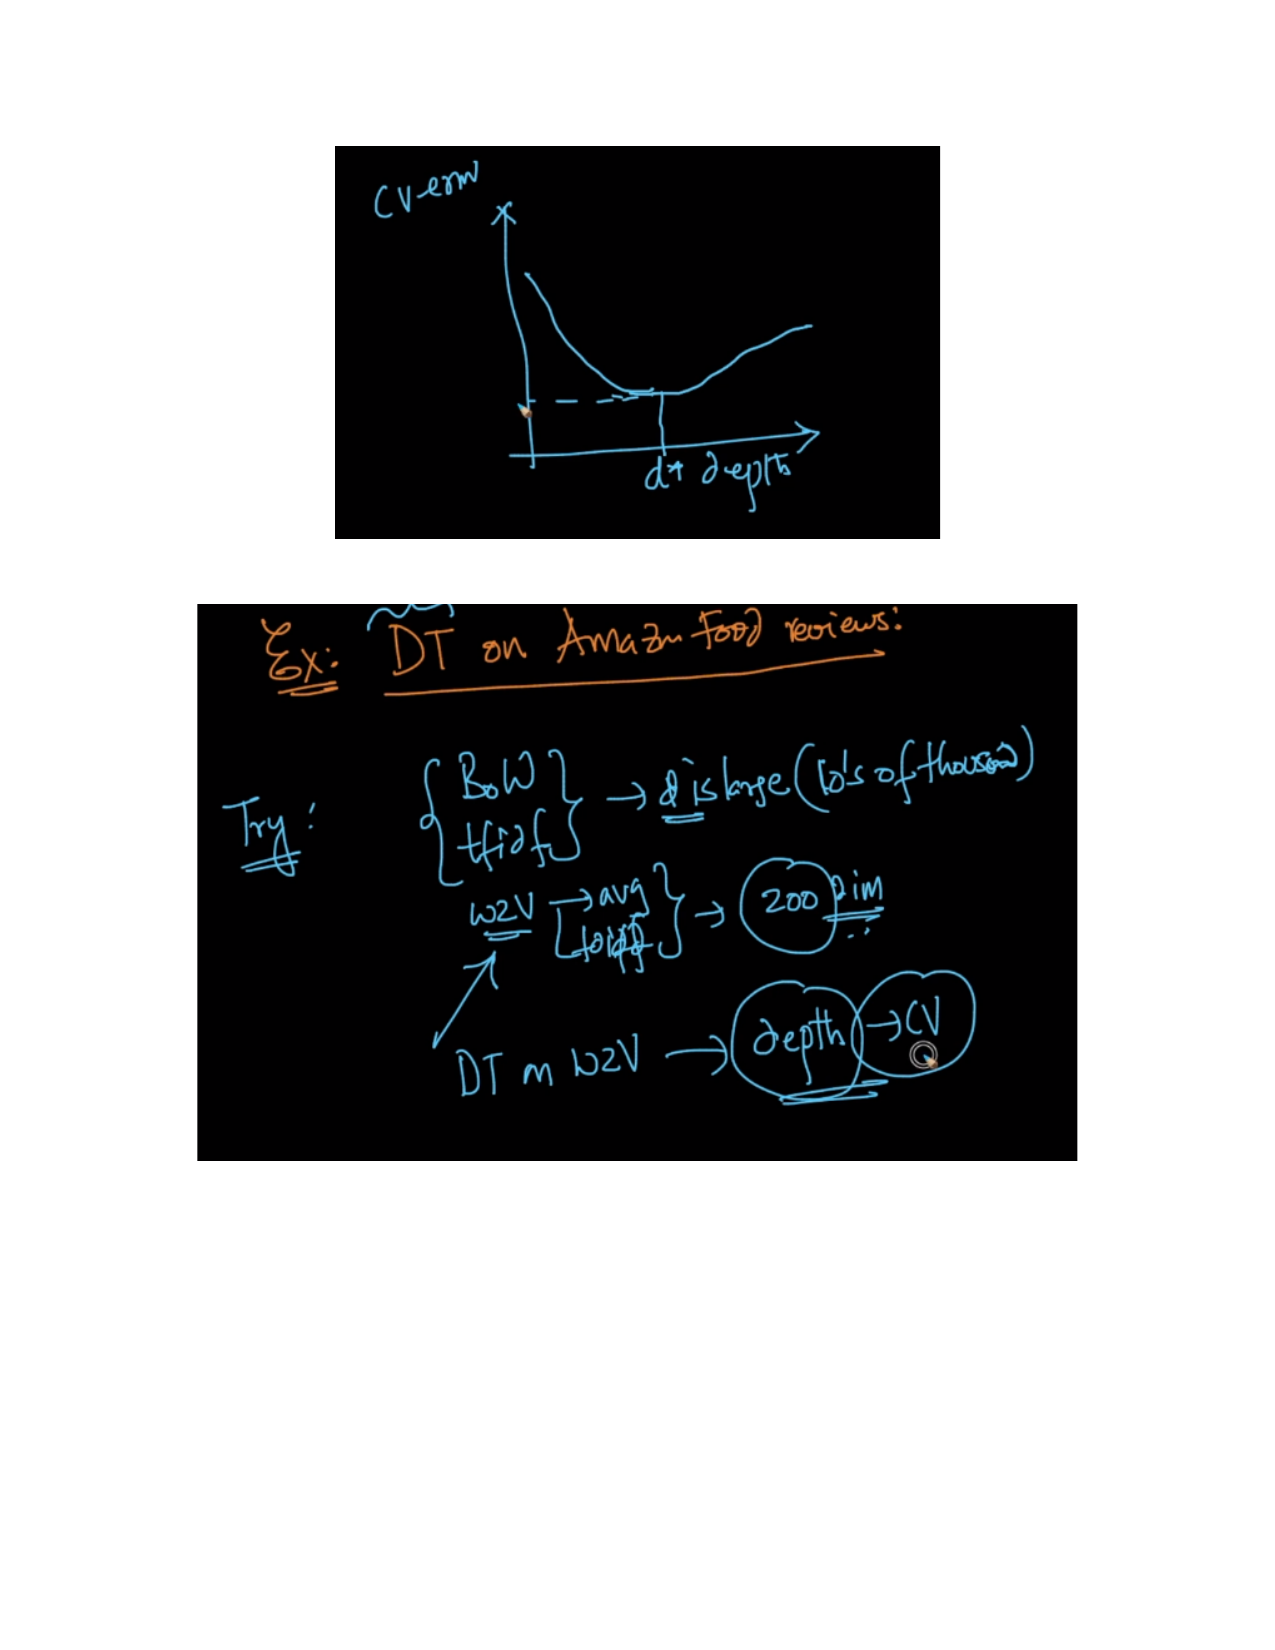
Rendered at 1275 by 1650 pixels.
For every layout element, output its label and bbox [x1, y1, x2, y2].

picture [197, 604, 1078, 1161]
picture [335, 146, 940, 539]
